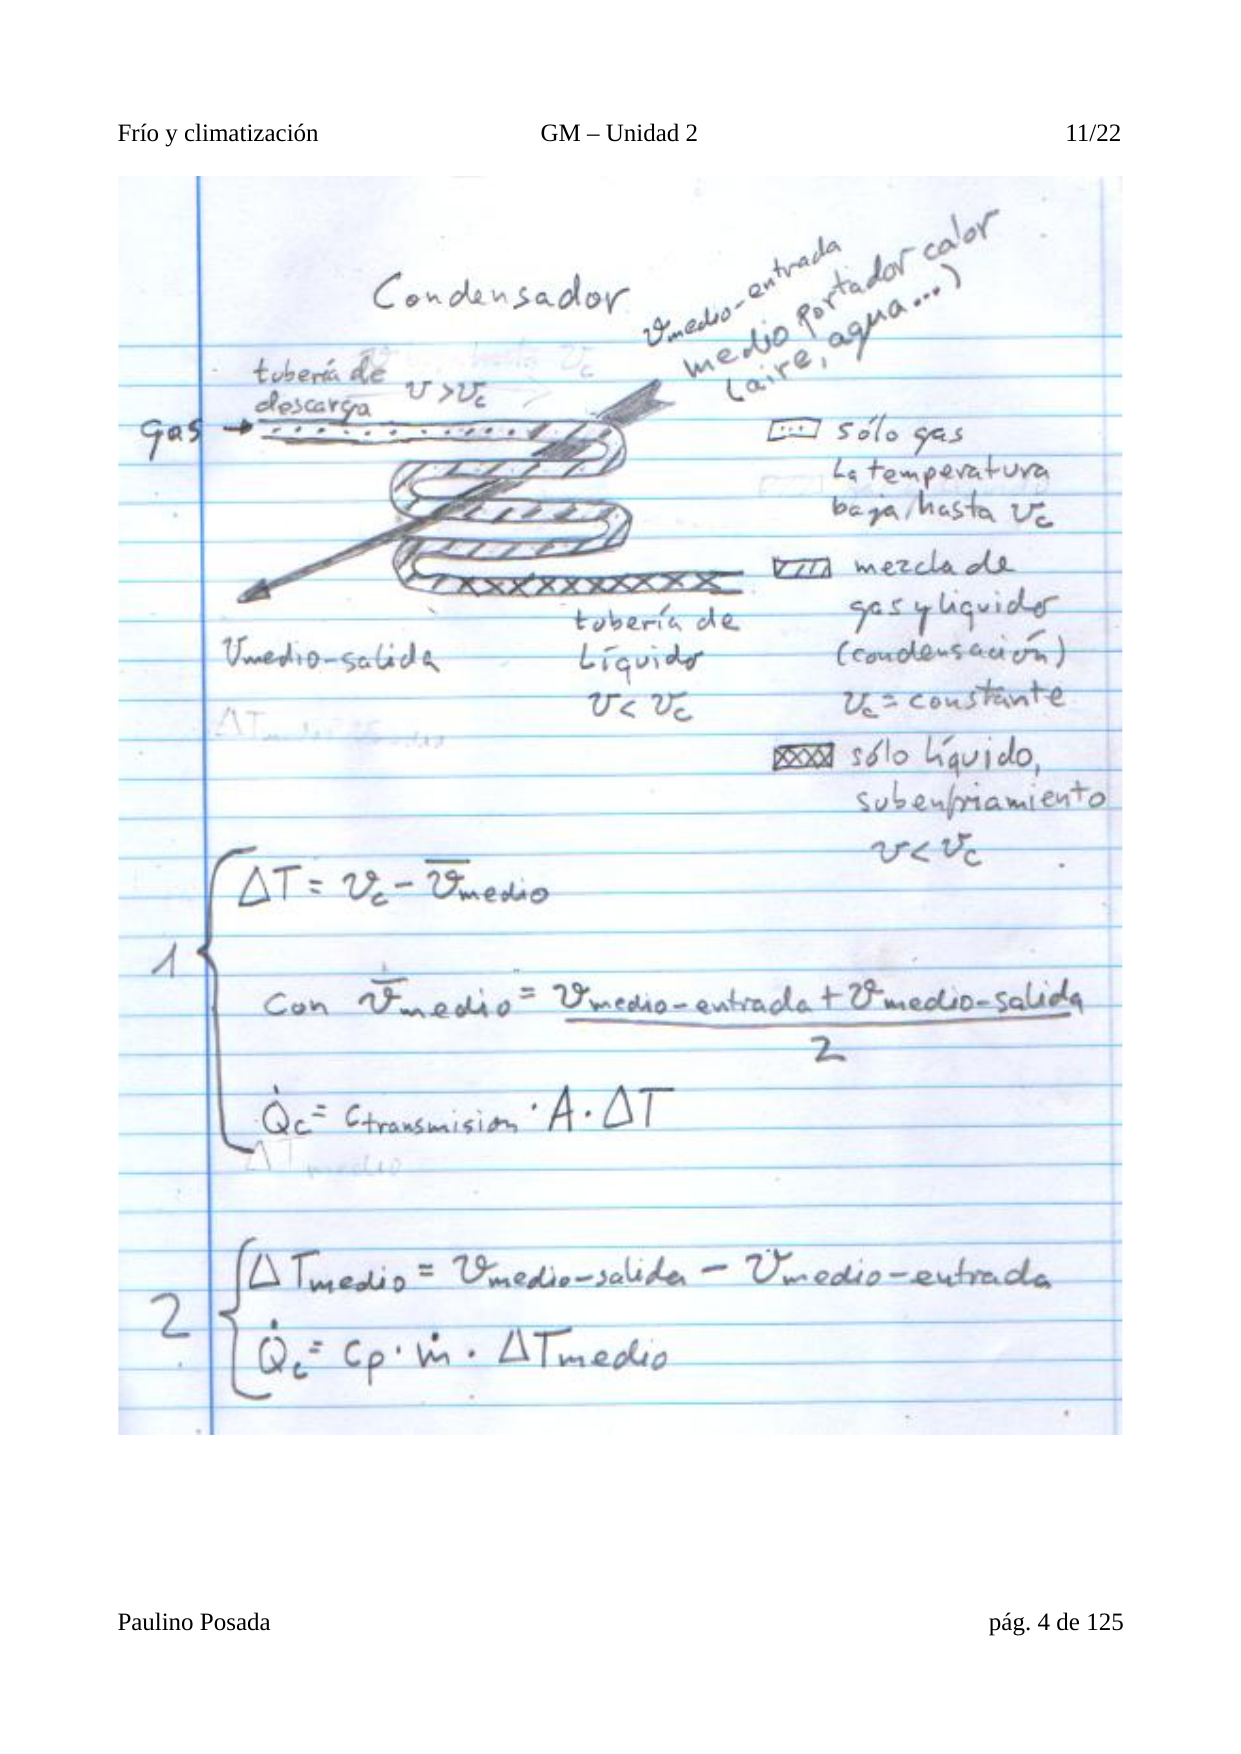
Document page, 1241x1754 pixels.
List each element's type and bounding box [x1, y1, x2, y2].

picture [118, 176, 1123, 1435]
